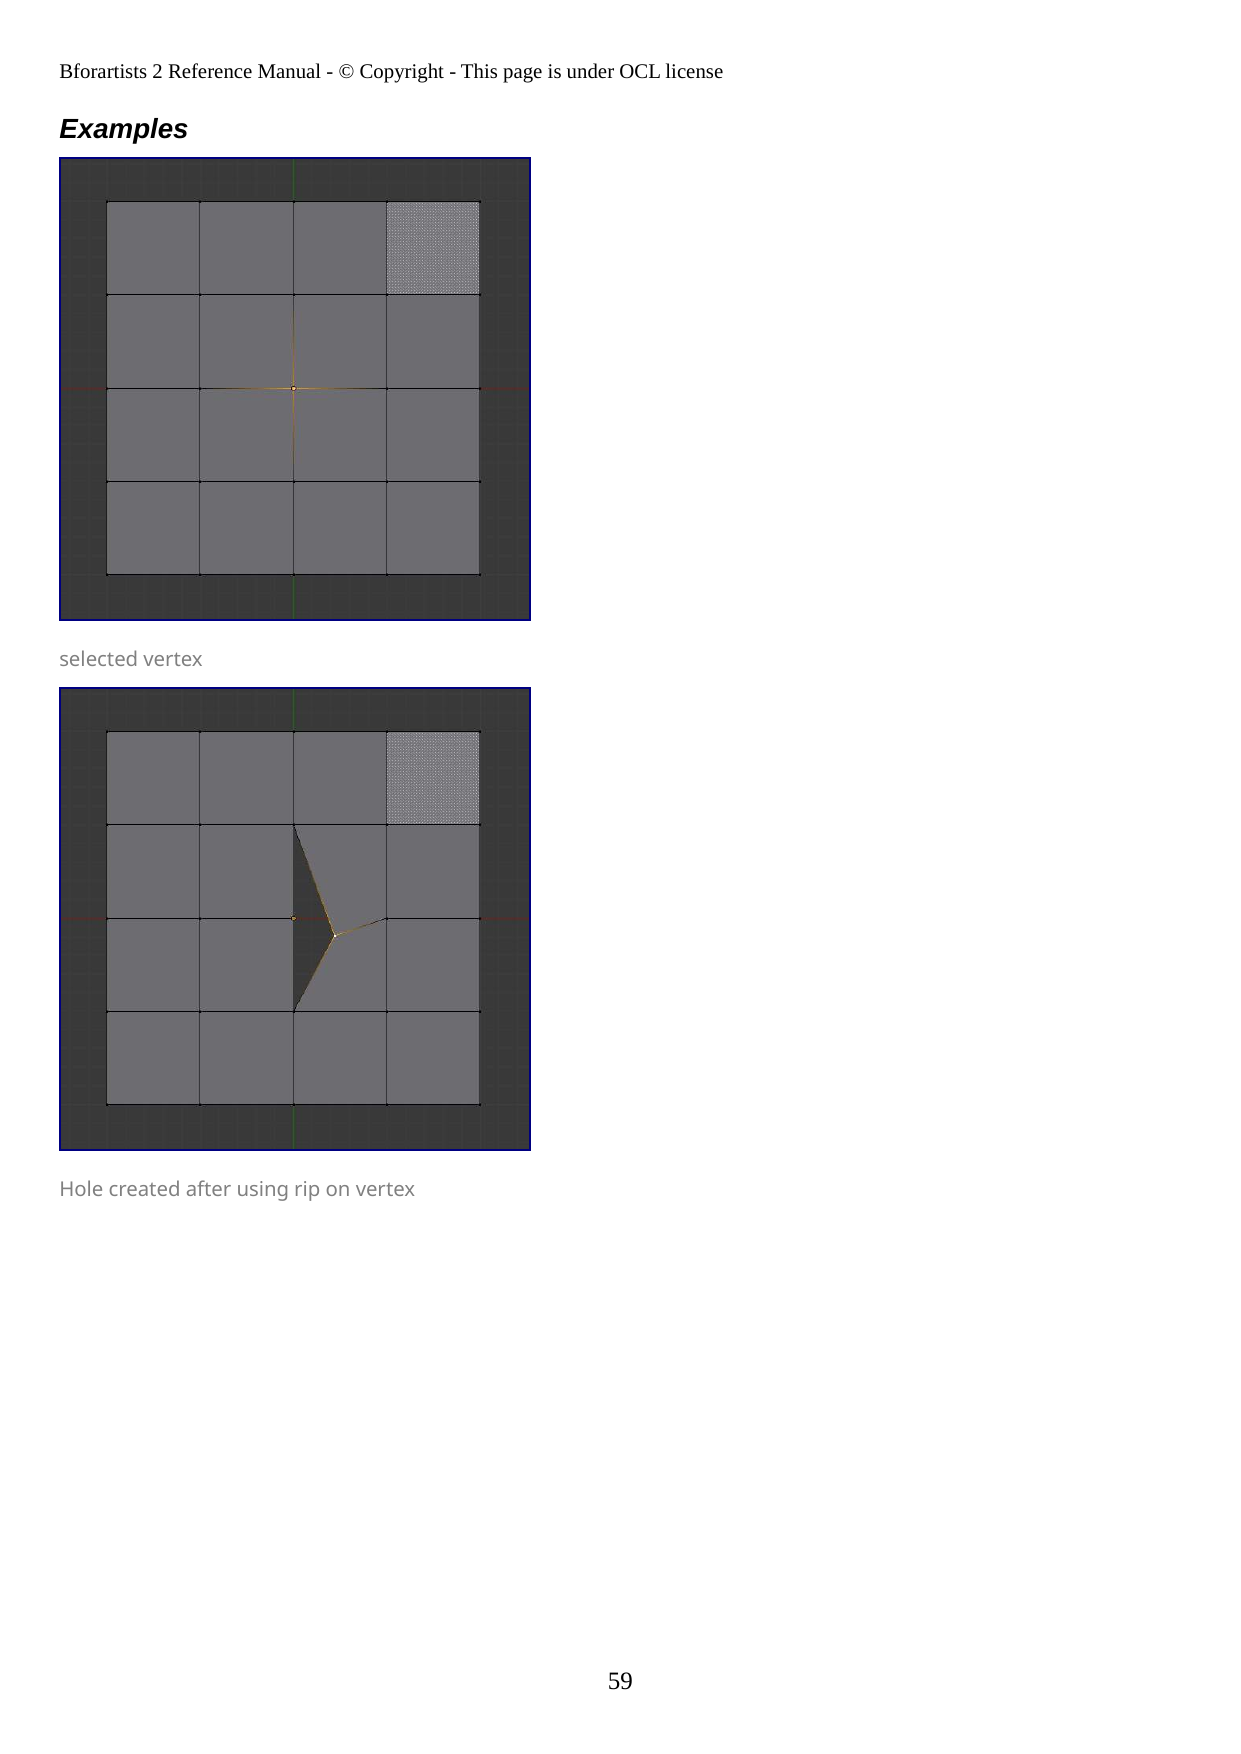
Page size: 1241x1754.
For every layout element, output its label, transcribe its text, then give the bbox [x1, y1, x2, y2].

text selected vertex [59, 641, 1181, 672]
text Hole created after using rip on vertex [59, 1171, 1181, 1202]
subtitle Examples [59, 113, 1181, 144]
picture [61, 689, 529, 1149]
picture [61, 159, 529, 619]
